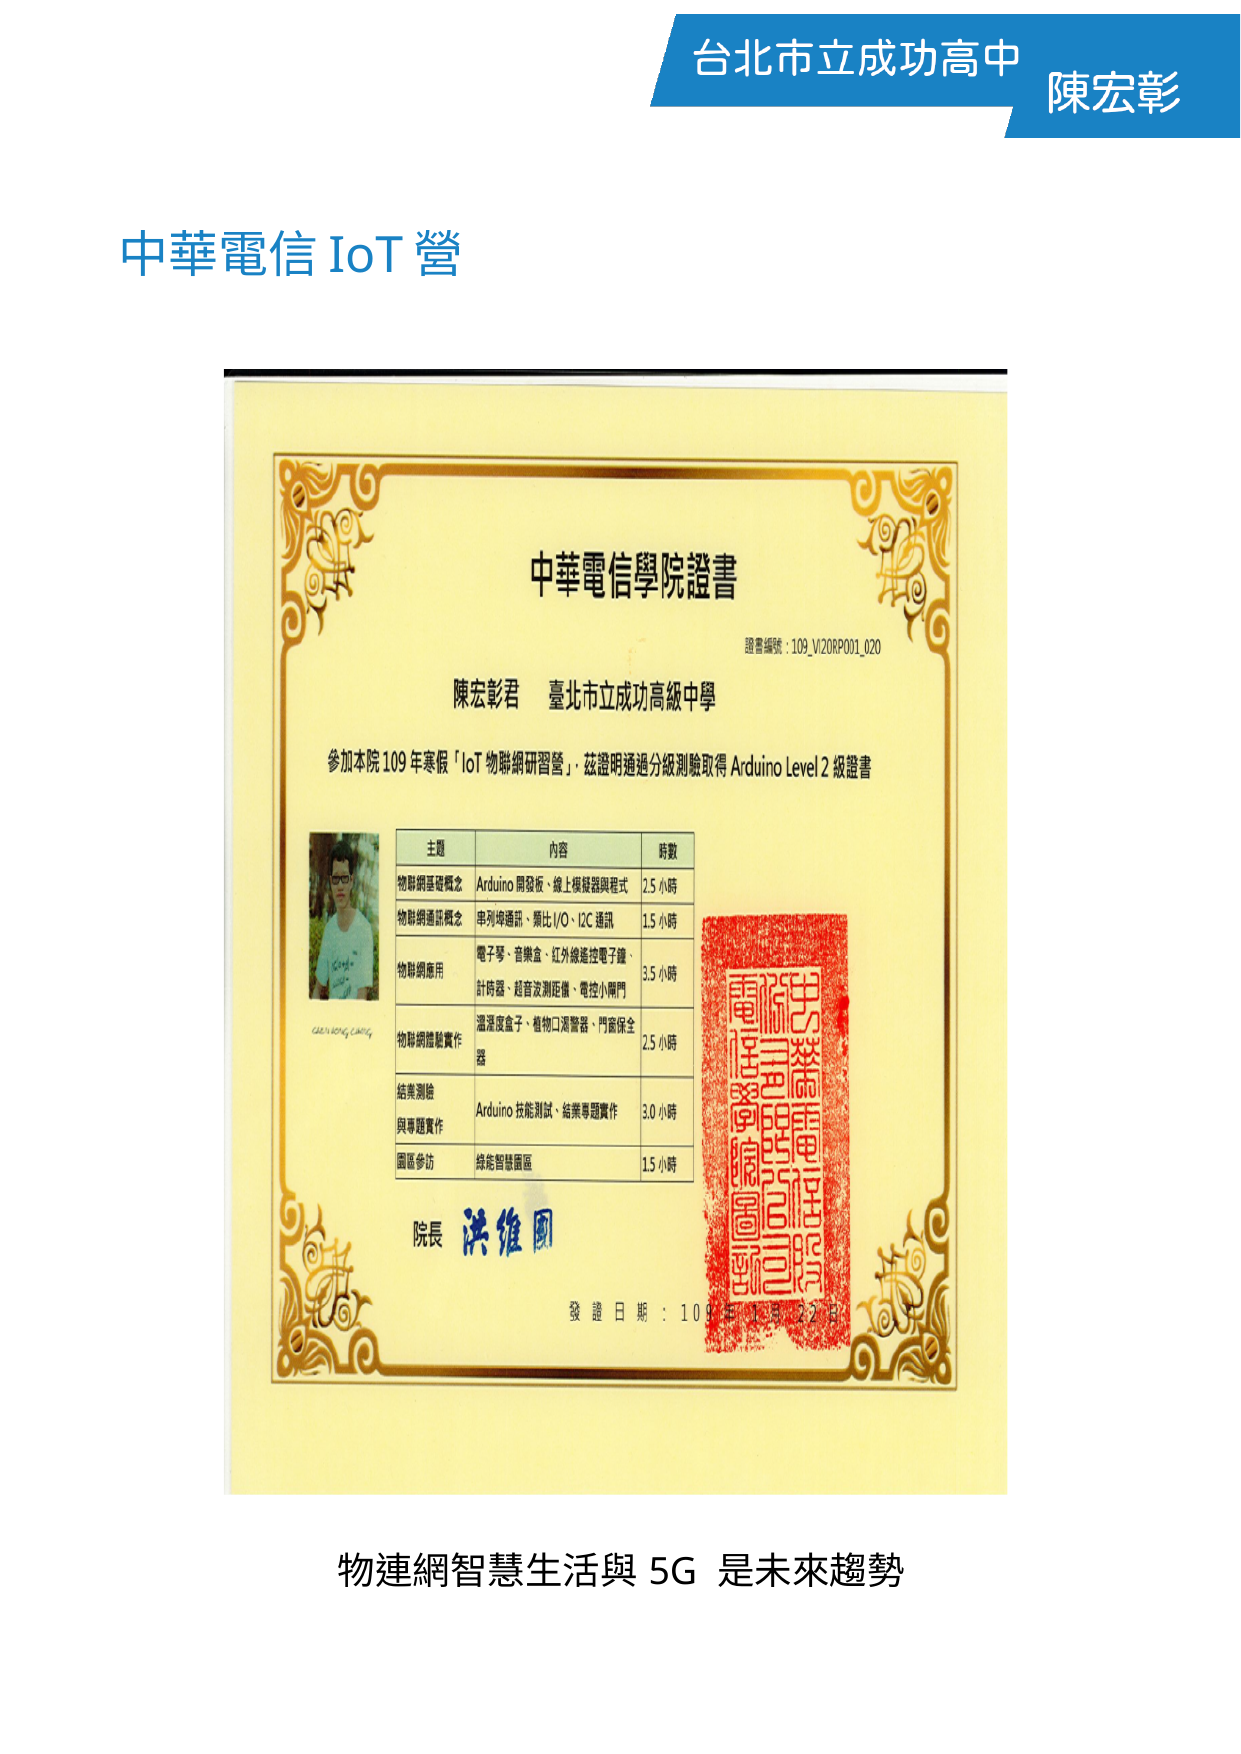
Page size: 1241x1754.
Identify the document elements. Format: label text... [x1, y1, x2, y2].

picture [0, 0, 1241, 152]
subtitle 中華電信IoT營 [118, 214, 1122, 287]
